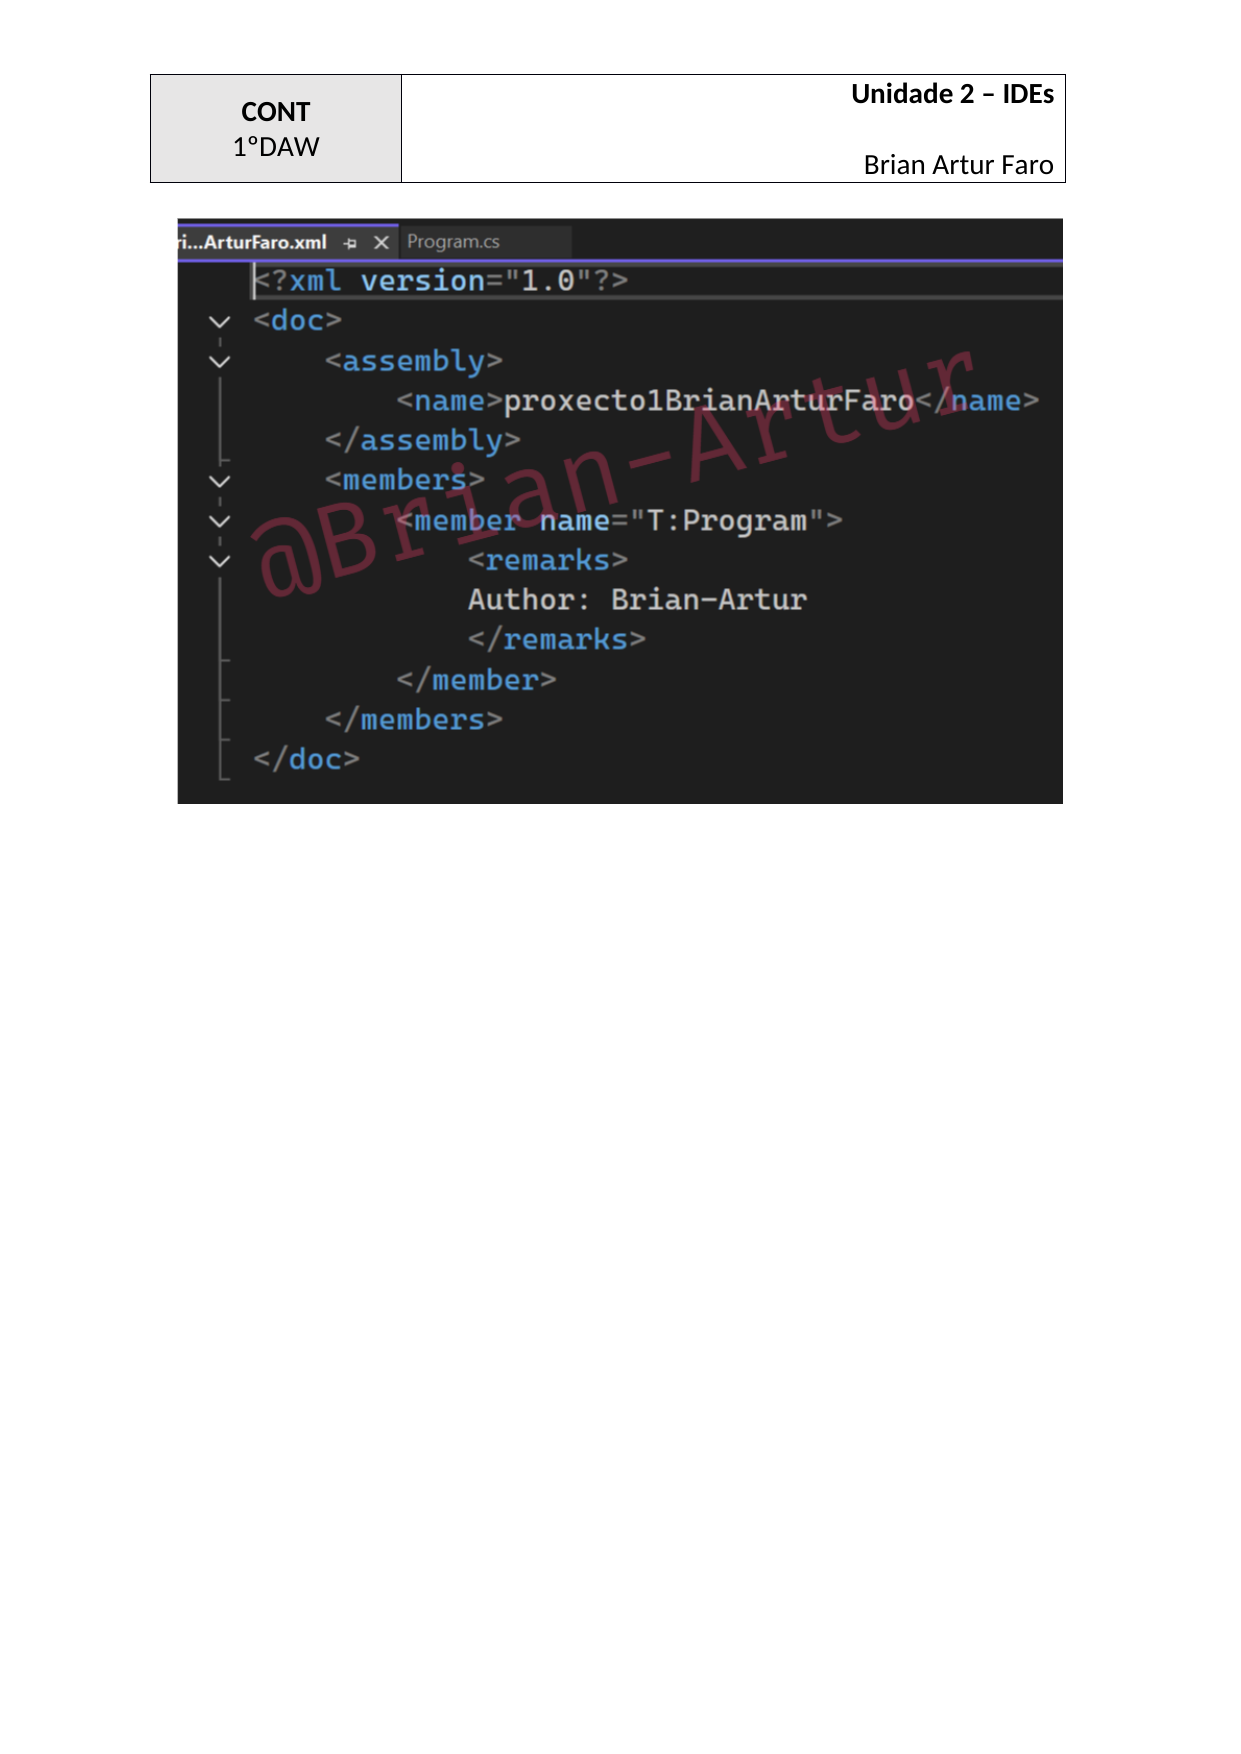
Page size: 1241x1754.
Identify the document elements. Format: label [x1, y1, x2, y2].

picture [177, 218, 1063, 804]
